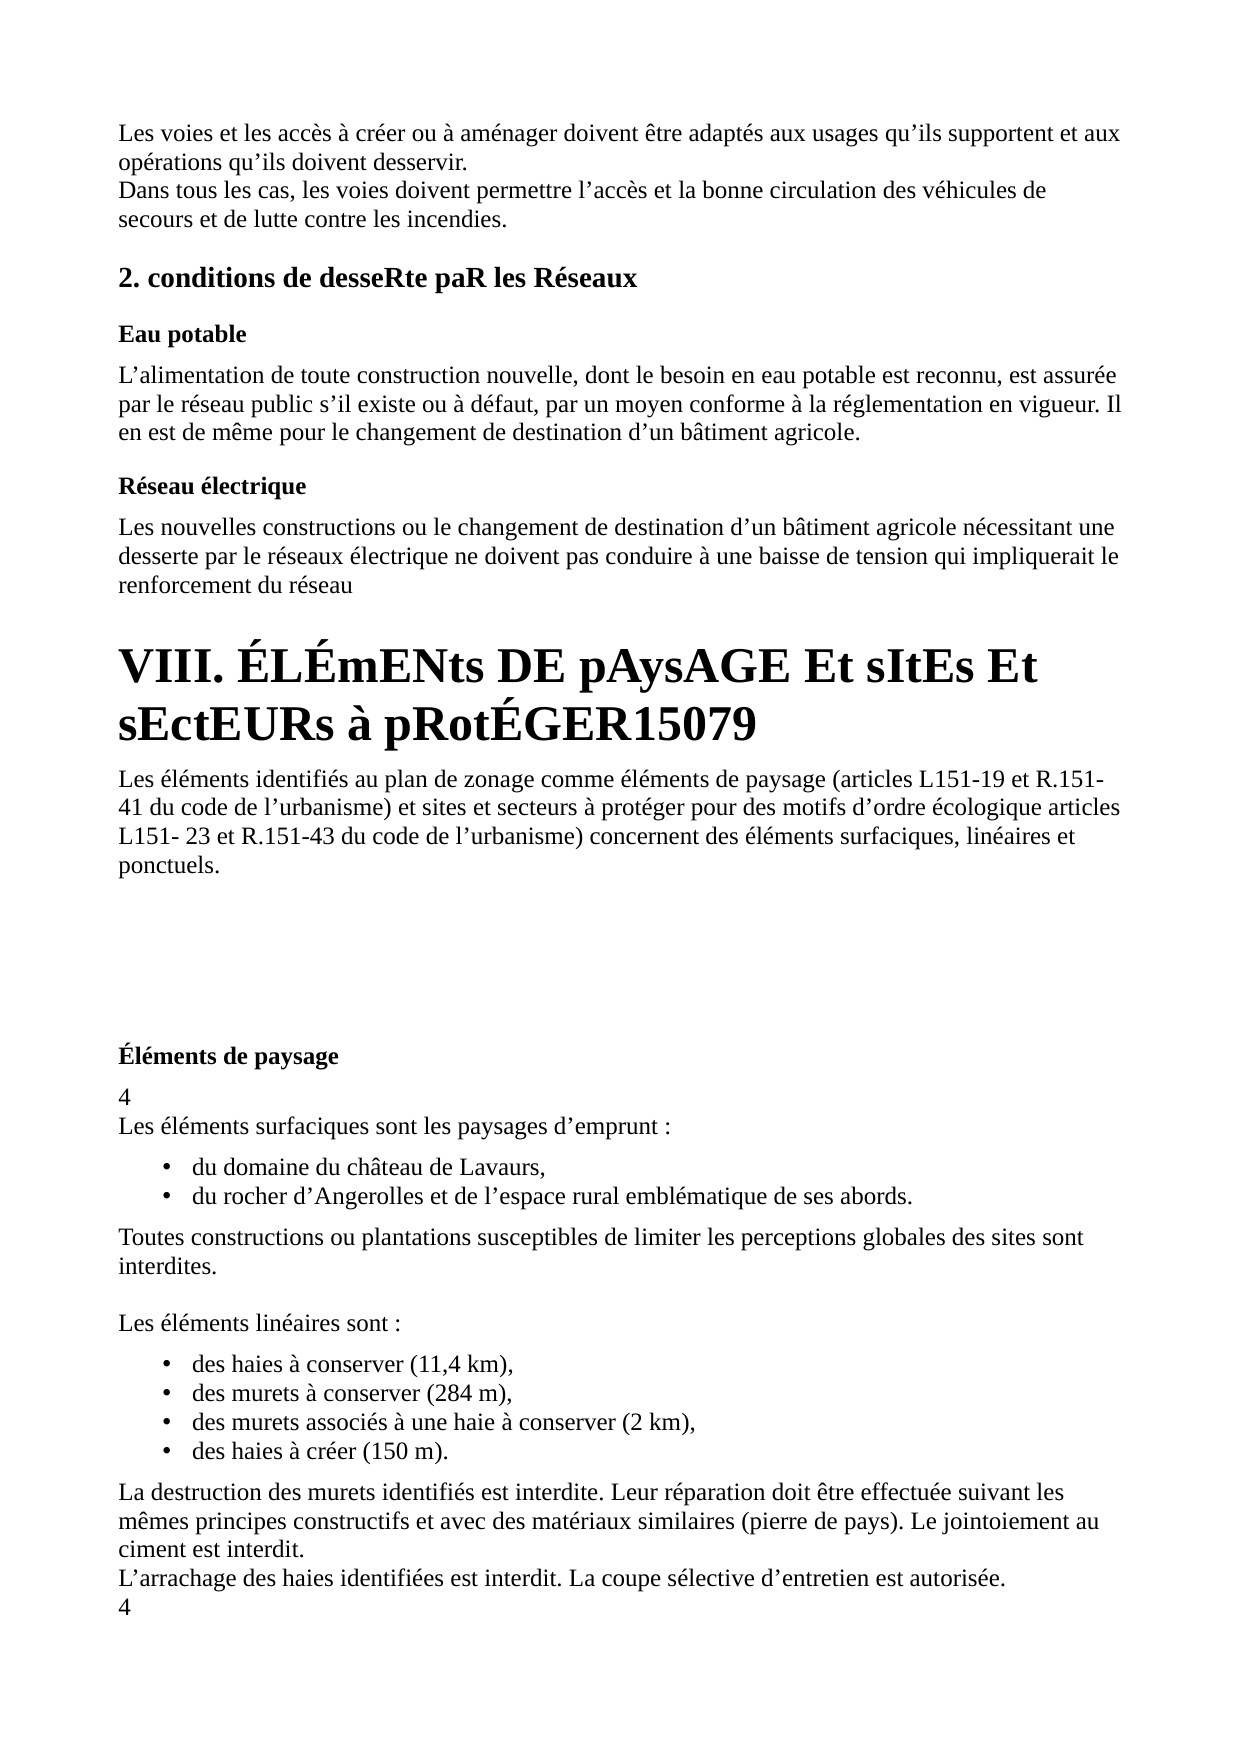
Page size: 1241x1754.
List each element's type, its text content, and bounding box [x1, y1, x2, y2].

subtitle VIII. ÉLÉmENts DE pAysAGE Et sItEs Et sEctEURs à pRotÉGER15079 [118, 636, 1122, 751]
text Les éléments linéaires sont : [118, 1308, 1122, 1337]
list des murets à conserver (284 m), [162, 1378, 1122, 1407]
subtitle 2. conditions de desseRte paR les Réseaux [118, 260, 1122, 294]
list des murets associés à une haie à conserver (2 km), [162, 1407, 1122, 1436]
subtitle Eau potable [118, 319, 1122, 347]
text Les nouvelles constructions ou le changement de destination d’un bâtiment agricole nécessitant une desserte par le réseaux électrique ne doivent pas conduire à une baisse de tension qui impliquerait le renforcement du réseau [118, 512, 1122, 599]
list des haies à créer (150 m). [162, 1436, 1122, 1464]
text Les éléments identifiés au plan de zonage comme éléments de paysage (articles L151-19 et R.151-41 du code de l’urbanisme) et sites et secteurs à protéger pour des motifs d’ordre écologique articles L151- 23 et R.151-43 du code de l’urbanisme) concernent des éléments surfaciques, linéaires et ponctuels. [118, 764, 1122, 879]
text Dans tous les cas, les voies doivent permettre l’accès et la bonne circulation des véhicules de secours et de lutte contre les incendies. [118, 176, 1122, 233]
subtitle Éléments de paysage [118, 1041, 1122, 1069]
text 4 [118, 1592, 1122, 1621]
text Les éléments surfaciques sont les paysages d’emprunt : [118, 1111, 1122, 1139]
text La destruction des murets identifiés est interdite. Leur réparation doit être effectuée suivant les mêmes principes constructifs et avec des matériaux similaires (pierre de pays). Le jointoiement au ciment est interdit. [118, 1477, 1122, 1563]
list du domaine du château de Lavaurs, [162, 1152, 1122, 1181]
subtitle Réseau électrique [118, 471, 1122, 500]
list des haies à conserver (11,4 km), [162, 1349, 1122, 1378]
text Les voies et les accès à créer ou à aménager doivent être adaptés aux usages qu’ils supportent et aux opérations qu’ils doivent desservir. [118, 118, 1122, 176]
text L’arrachage des haies identifiées est interdit. La coupe sélective d’entretien est autorisée. [118, 1563, 1122, 1592]
text L’alimentation de toute construction nouvelle, dont le besoin en eau potable est reconnu, est assurée par le réseau public s’il existe ou à défaut, par un moyen conforme à la réglementation en vigueur. Il en est de même pour le changement de destination d’un bâtiment agricole. [118, 360, 1122, 446]
text Toutes constructions ou plantations susceptibles de limiter les perceptions globales des sites sont interdites. [118, 1222, 1122, 1279]
list du rocher d’Angerolles et de l’espace rural emblématique de ses abords. [162, 1181, 1122, 1209]
text 4 [118, 1082, 1122, 1111]
